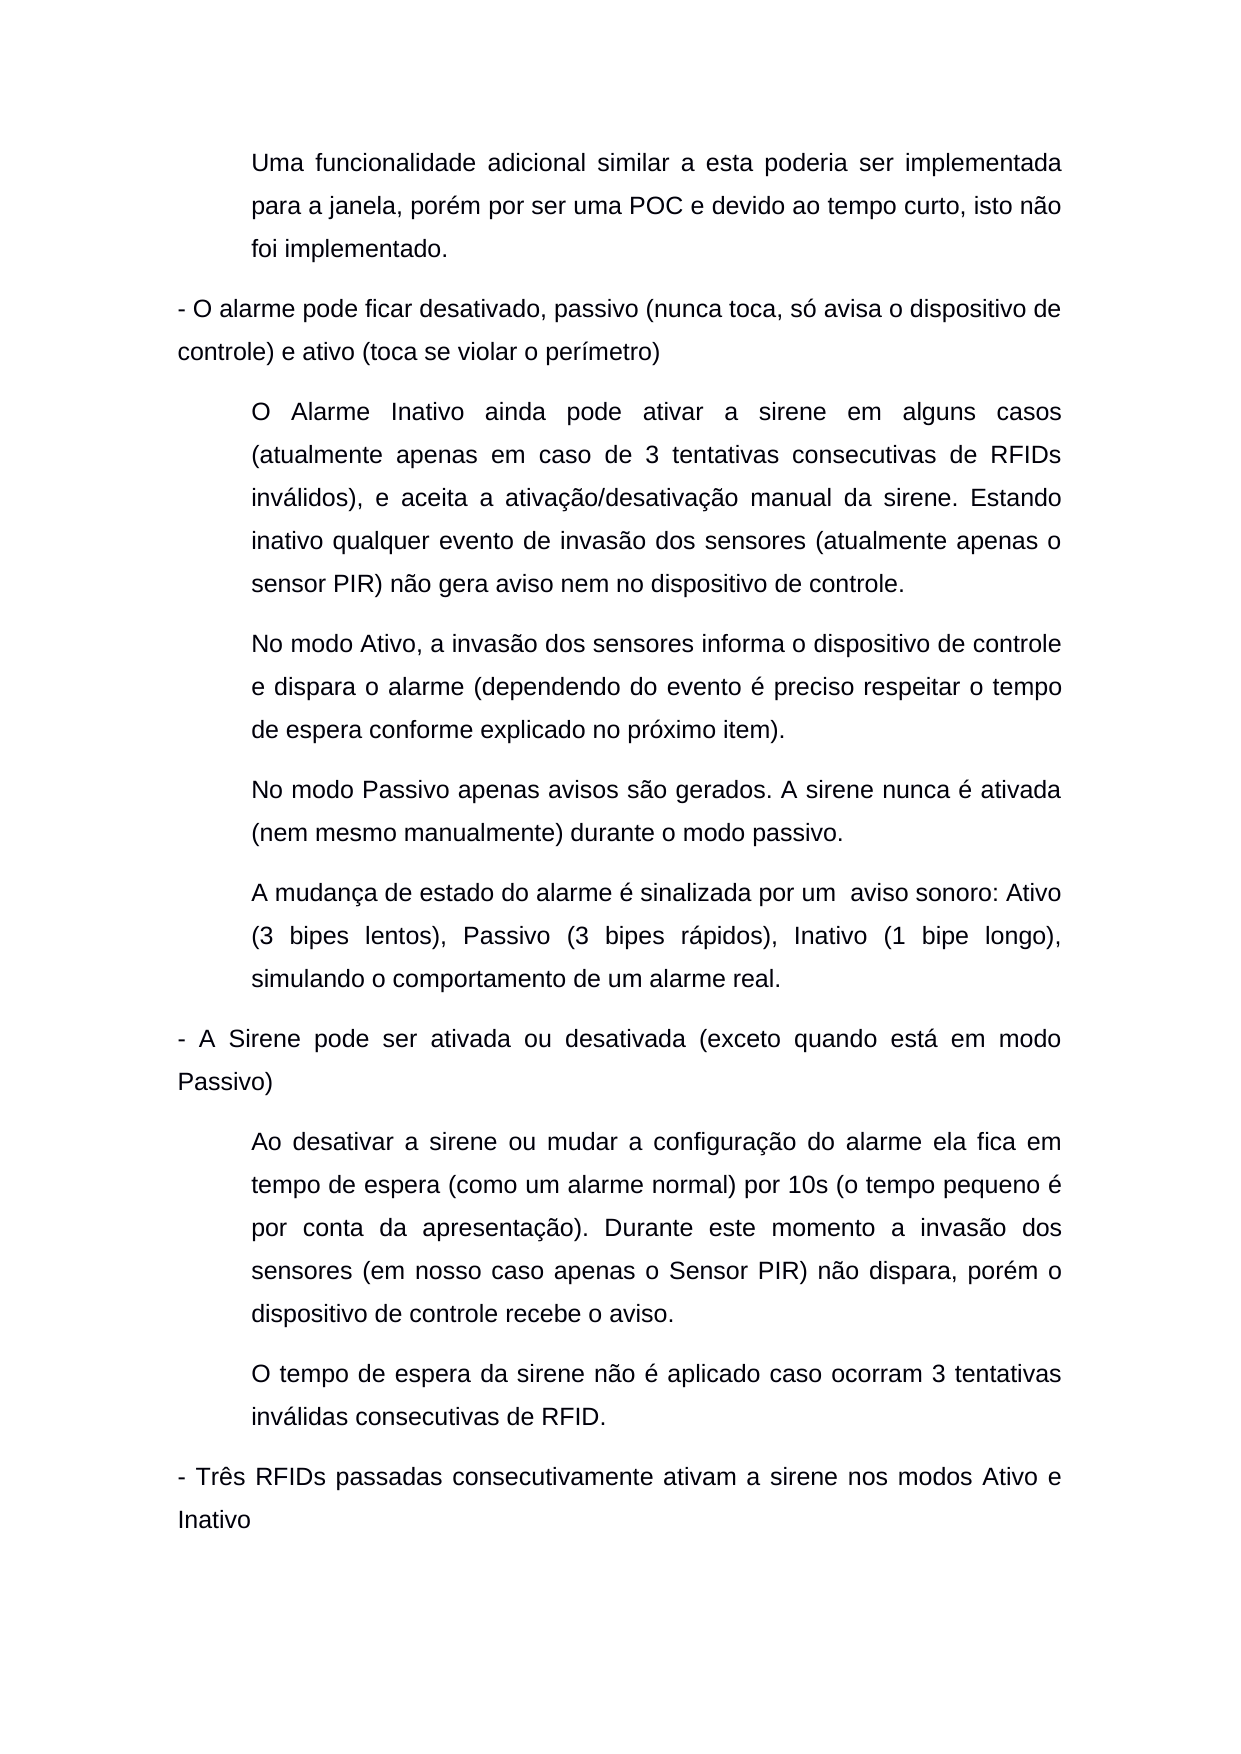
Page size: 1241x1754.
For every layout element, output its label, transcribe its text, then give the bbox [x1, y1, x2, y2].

text Ao desativar a sirene ou mudar a configuração do alarme ela fica em tempo de espera (como um alarme normal) por 10s (o tempo pequeno é por conta da apresentação). Durante este momento a invasão dos sensores (em nosso caso apenas o Sensor PIR) não dispara, porém o dispositivo de controle recebe o aviso. [251, 1127, 1063, 1328]
text - O alarme pode ficar desativado, passivo (nunca toca, só avisa o dispositivo de controle) e ativo (toca se violar o perímetro) [177, 294, 1063, 366]
text - Três RFIDs passadas consecutivamente ativam a sirene nos modos Ativo e Inativo [177, 1462, 1063, 1534]
text No modo Ativo, a invasão dos sensores informa o dispositivo de controle e dispara o alarme (dependendo do evento é preciso respeitar o tempo de espera conforme explicado no próximo item). [251, 629, 1063, 744]
text O Alarme Inativo ainda pode ativar a sirene em alguns casos (atualmente apenas em caso de 3 tentativas consecutivas de RFIDs inválidos), e aceita a ativação/desativação manual da sirene. Estando inativo qualquer evento de invasão dos sensores (atualmente apenas o sensor PIR) não gera aviso nem no dispositivo de controle. [251, 397, 1063, 598]
text A mudança de estado do alarme é sinalizada por um aviso sonoro: Ativo (3 bipes lentos), Passivo (3 bipes rápidos), Inativo (1 bipe longo), simulando o comportamento de um alarme real. [251, 878, 1063, 993]
text - A Sirene pode ser ativada ou desativada (exceto quando está em modo Passivo) [177, 1024, 1063, 1096]
text No modo Passivo apenas avisos são gerados. A sirene nunca é ativada (nem mesmo manualmente) durante o modo passivo. [251, 775, 1063, 847]
text Uma funcionalidade adicional similar a esta poderia ser implementada para a janela, porém por ser uma POC e devido ao tempo curto, isto não foi implementado. [251, 148, 1063, 263]
text O tempo de espera da sirene não é aplicado caso ocorram 3 tentativas inválidas consecutivas de RFID. [251, 1359, 1063, 1431]
